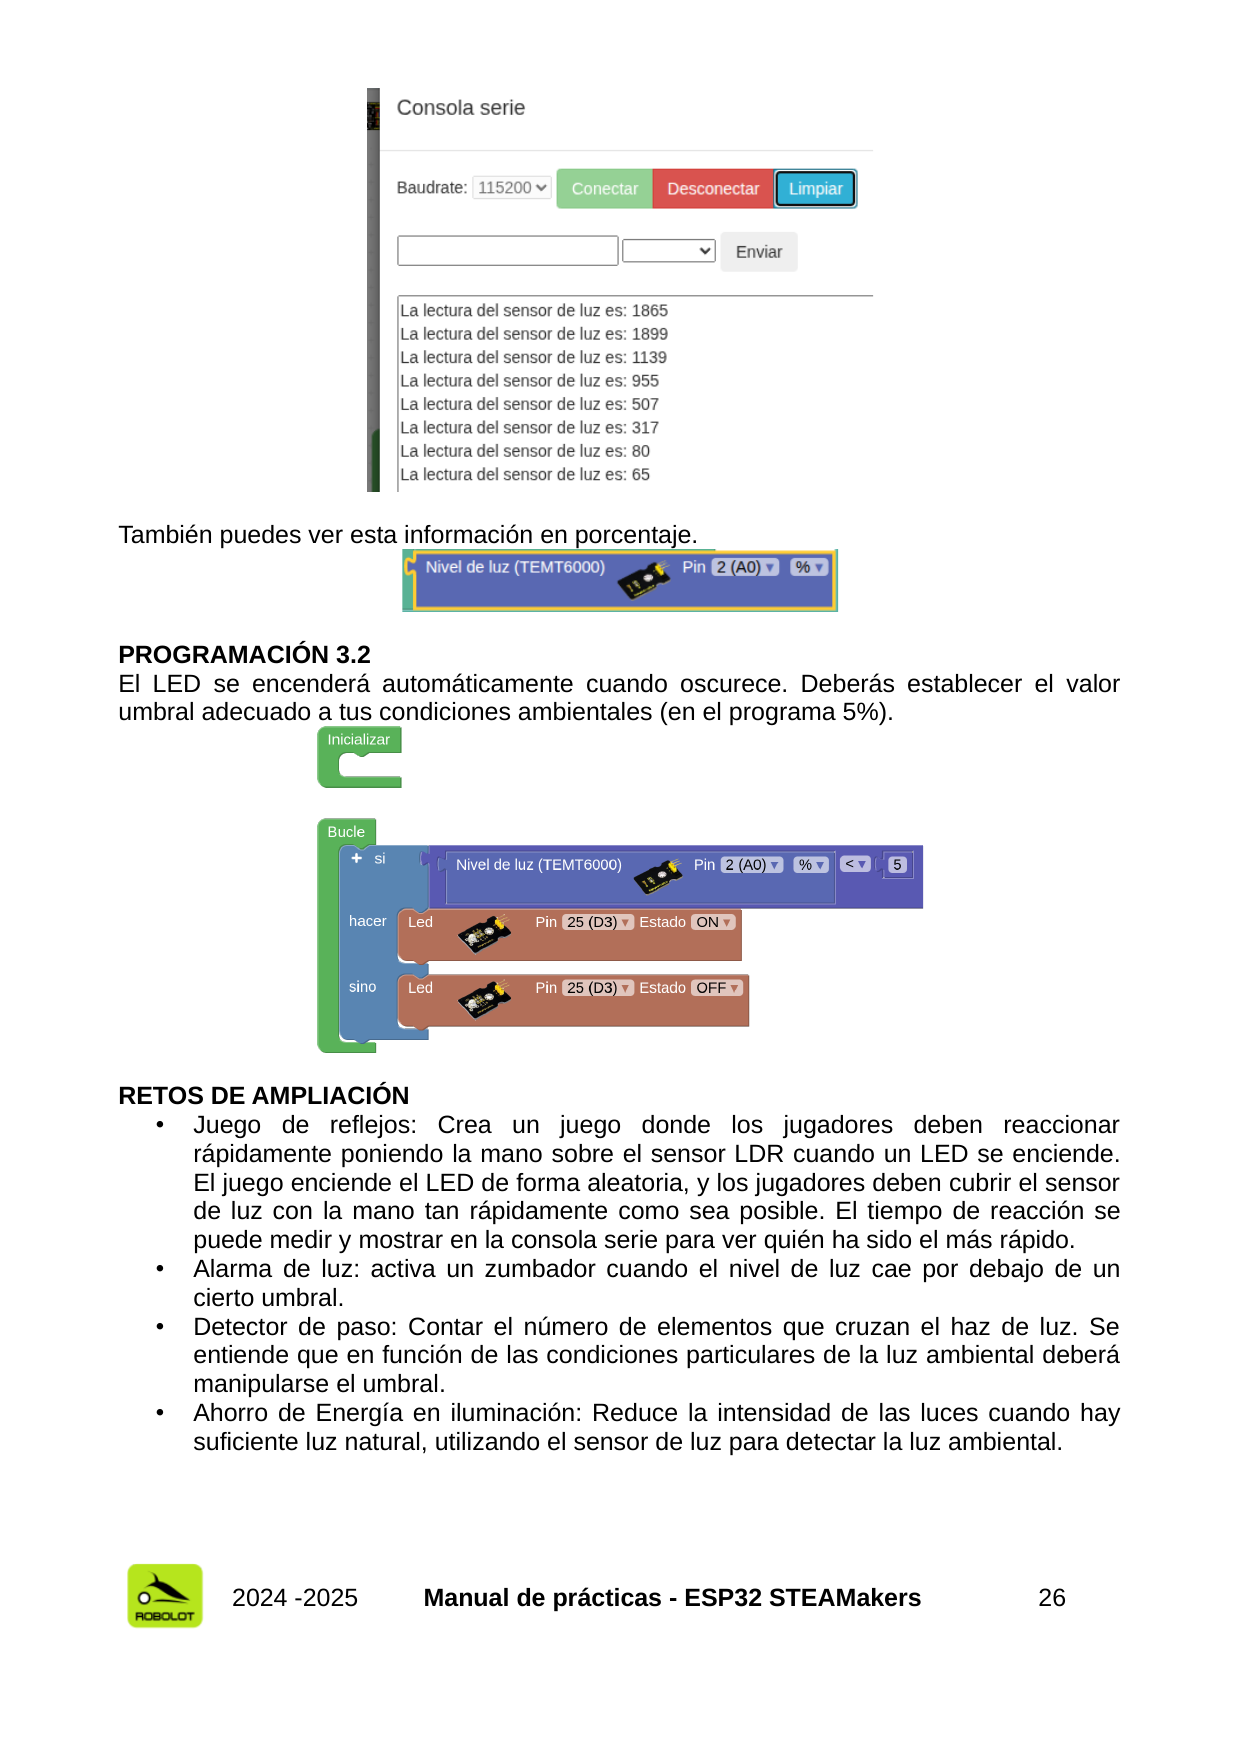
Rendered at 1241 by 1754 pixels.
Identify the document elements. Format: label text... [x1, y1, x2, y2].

text El LED se encenderá automáticamente cuando oscurece. Deberás establecer el valor umbral adecuado a tus condiciones ambientales (en el programa 5%). [118, 669, 1122, 726]
list Juego de reflejos: Crea un juego donde los jugadores deben reaccionar rápidamente poniendo la mano sobre el sensor LDR cuando un LED se enciende. El juego enciende el LED de forma aleatoria, y los jugadores deben cubrir el sensor de luz con la mano tan rápidamente como sea posible. El tiempo de reacción se puede medir y mostrar en la consola serie para ver quién ha sido el más rápido. [156, 1110, 1122, 1254]
picture [367, 88, 874, 492]
picture [126, 1563, 205, 1631]
text RETOS DE AMPLIACIÓN [118, 1081, 1122, 1110]
list Detector de paso: Contar el número de elementos que cruzan el haz de luz. Se entiende que en función de las condiciones particulares de la luz ambiental deberá manipularse el umbral. [156, 1311, 1122, 1398]
list Ahorro de Energía en iluminación: Reduce la intensidad de las luces cuando hay suficiente luz natural, utilizando el sensor de luz para detectar la luz ambiental. [156, 1398, 1122, 1455]
text También puedes ver esta información en porcentaje. [118, 521, 1122, 549]
list Alarma de luz: activa un zumbador cuando el nivel de luz cae por debajo de un cierto umbral. [156, 1254, 1122, 1311]
text PROGRAMACIÓN 3.2 [118, 640, 1122, 669]
picture [402, 549, 839, 612]
picture [317, 726, 924, 1053]
